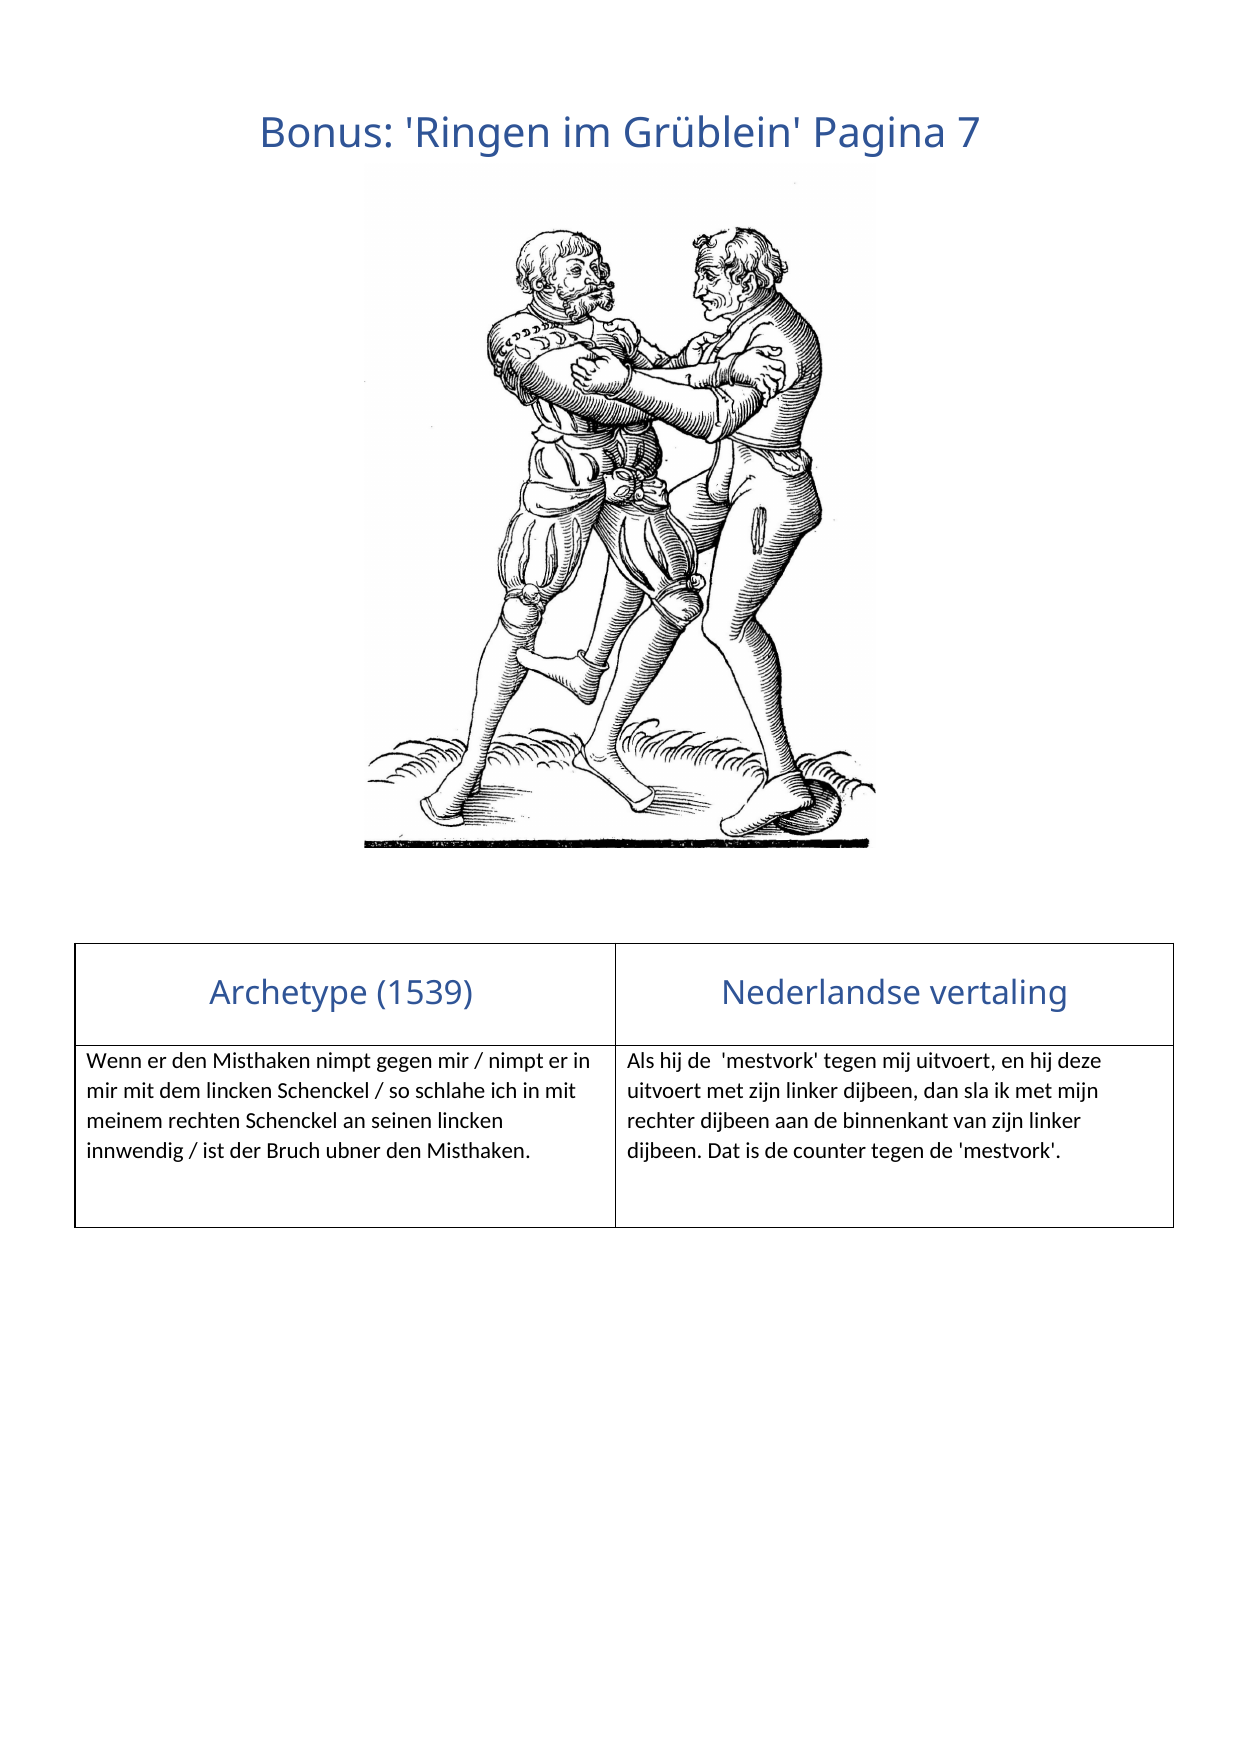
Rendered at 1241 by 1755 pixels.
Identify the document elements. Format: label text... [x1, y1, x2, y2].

table_header Archetype (1539) [76, 944, 615, 1045]
picture [364, 163, 876, 848]
subtitle Bonus: 'Ringen im Grüblein' Pagina 7 [75, 103, 1165, 160]
table_header Nederlandse vertaling [616, 944, 1173, 1045]
table_cell Als hij de 'mestvork' tegen mij uitvoert, en hij deze uitvoert met zijn linker dijbeen, dan sla ik met mijn rechter dijbeen aan de binnenkant van zijn linker dijbeen. Dat is de counter tegen de 'mestvork'. [616, 1046, 1173, 1227]
table_cell Wenn er den Misthaken nimpt gegen mir / nimpt er in mir mit dem lincken Schenckel / so schlahe ich in mit meinem rechten Schenckel an seinen lincken innwendig / ist der Bruch ubner den Misthaken. [76, 1046, 615, 1227]
